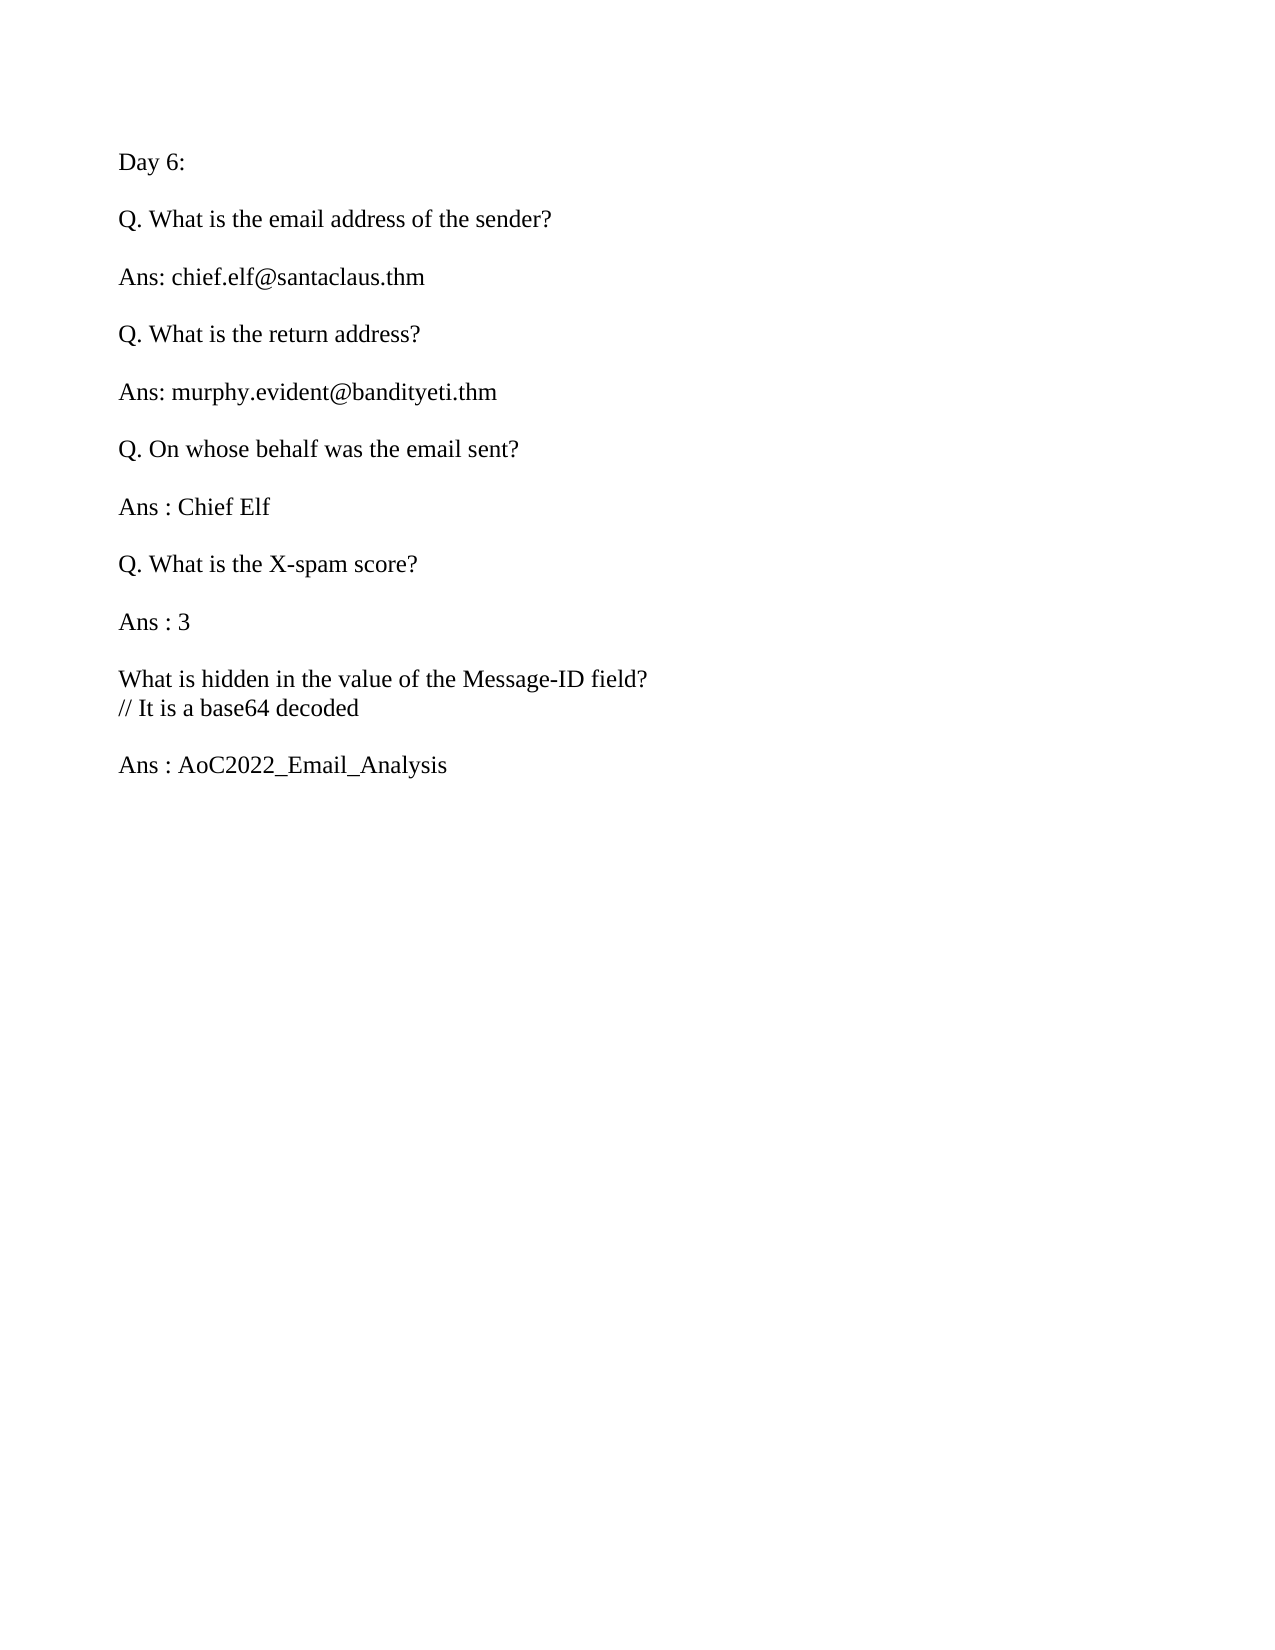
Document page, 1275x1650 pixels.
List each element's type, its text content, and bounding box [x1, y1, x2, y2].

text What is hidden in the value of the Message-ID field? [118, 664, 1157, 693]
text Day 6: [118, 147, 1157, 176]
text Q. What is the X-spam score? [118, 549, 1157, 578]
text // It is a base64 decoded [118, 693, 1157, 722]
text Q. What is the email address of the sender? [118, 204, 1157, 233]
text Q. What is the return address? [118, 319, 1157, 348]
text Ans: chief.elf@santaclaus.thm [118, 262, 1157, 291]
text Ans : 3 [118, 607, 1157, 636]
text Ans : Chief Elf [118, 492, 1157, 521]
text Ans: murphy.evident@bandityeti.thm [118, 377, 1157, 406]
text Q. On whose behalf was the email sent? [118, 434, 1157, 463]
text Ans : AoC2022_Email_Analysis [118, 751, 1157, 779]
